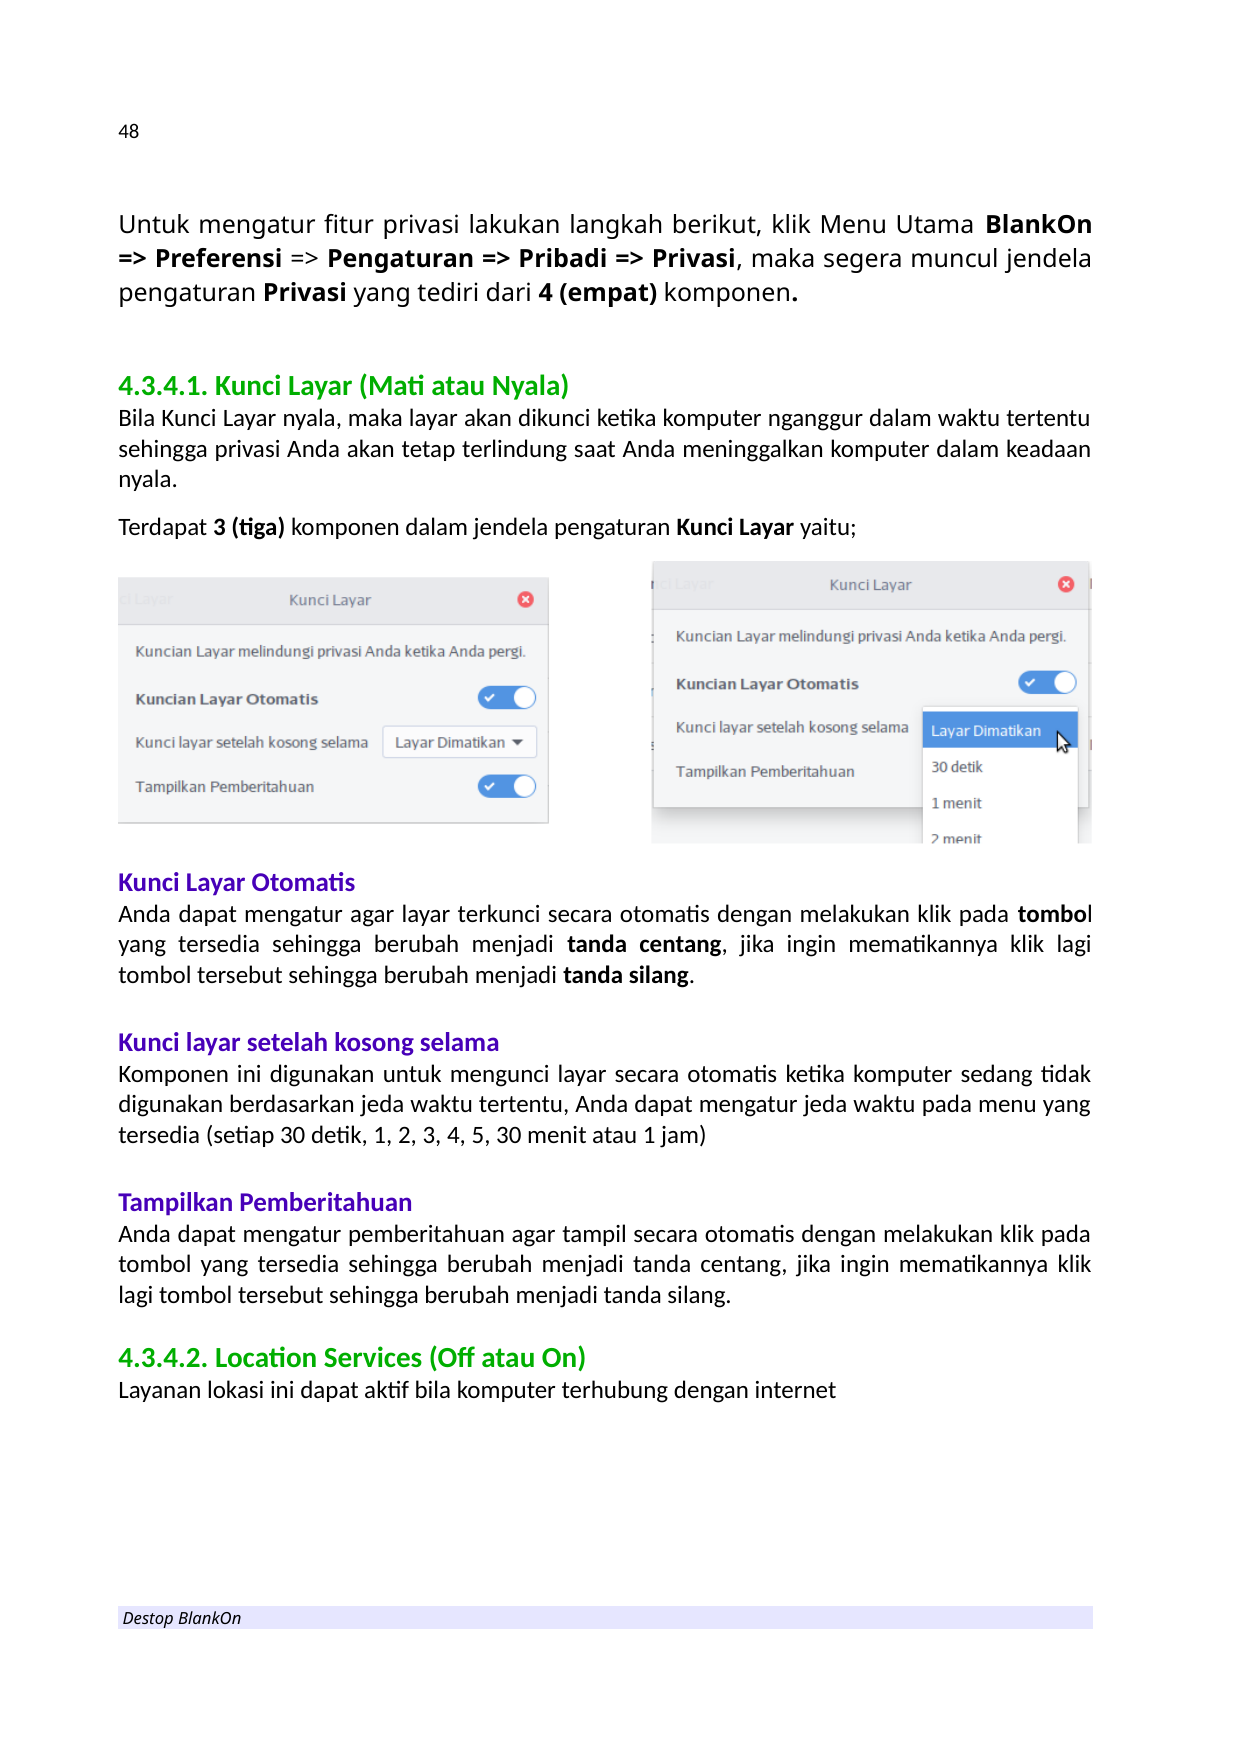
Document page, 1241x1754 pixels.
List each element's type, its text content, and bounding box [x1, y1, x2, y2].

text Anda dapat mengatur agar layar terkunci secara otomatis dengan melakukan klik pada tombol yang tersedia sehingga berubah menjadi tanda centang, jika ingin mematikannya klik lagi tombol tersebut sehingga berubah menjadi tanda silang. [118, 898, 1093, 989]
text Bila Kunci Layar nyala, maka layar akan dikunci ketika komputer nganggur dalam waktu tertentu sehingga privasi Anda akan tetap terlindung saat Anda meninggalkan komputer dalam keadaan nyala. [118, 402, 1093, 494]
text Terdapat 3 (tiga) komponen dalam jendela pengaturan Kunci Layar yaitu; [118, 511, 1093, 542]
picture [118, 561, 1093, 847]
text Layanan lokasi ini dapat aktif bila komputer terhubung dengan internet [118, 1374, 1093, 1405]
subtitle Kunci Layar Otomatis [118, 847, 1093, 898]
text Komponen ini digunakan untuk mengunci layar secara otomatis ketika komputer sedang tidak digunakan berdasarkan jeda waktu tertentu, Anda dapat mengatur jeda waktu pada menu yang tersedia (setiap 30 detik, 1, 2, 3, 4, 5, 30 menit atau 1 jam) [118, 1058, 1093, 1149]
text Untuk mengatur fitur privasi lakukan langkah berikut, klik Menu Utama BlankOn => Preferensi => Pengaturan => Pribadi => Privasi, maka segera muncul jendela pengaturan Privasi yang tediri dari 4 (empat) komponen. [118, 207, 1093, 309]
subtitle Location Services (Off atau On) [118, 1339, 1093, 1374]
text Anda dapat mengatur pemberitahuan agar tampil secara otomatis dengan melakukan klik pada tombol yang tersedia sehingga berubah menjadi tanda centang, jika ingin mematikannya klik lagi tombol tersebut sehingga berubah menjadi tanda silang. [118, 1218, 1093, 1309]
subtitle Tampilkan Pemberitahuan [118, 1185, 1093, 1218]
subtitle Kunci layar setelah kosong selama [118, 1025, 1093, 1058]
subtitle Kunci Layar (Mati atau Nyala) [118, 367, 1093, 402]
